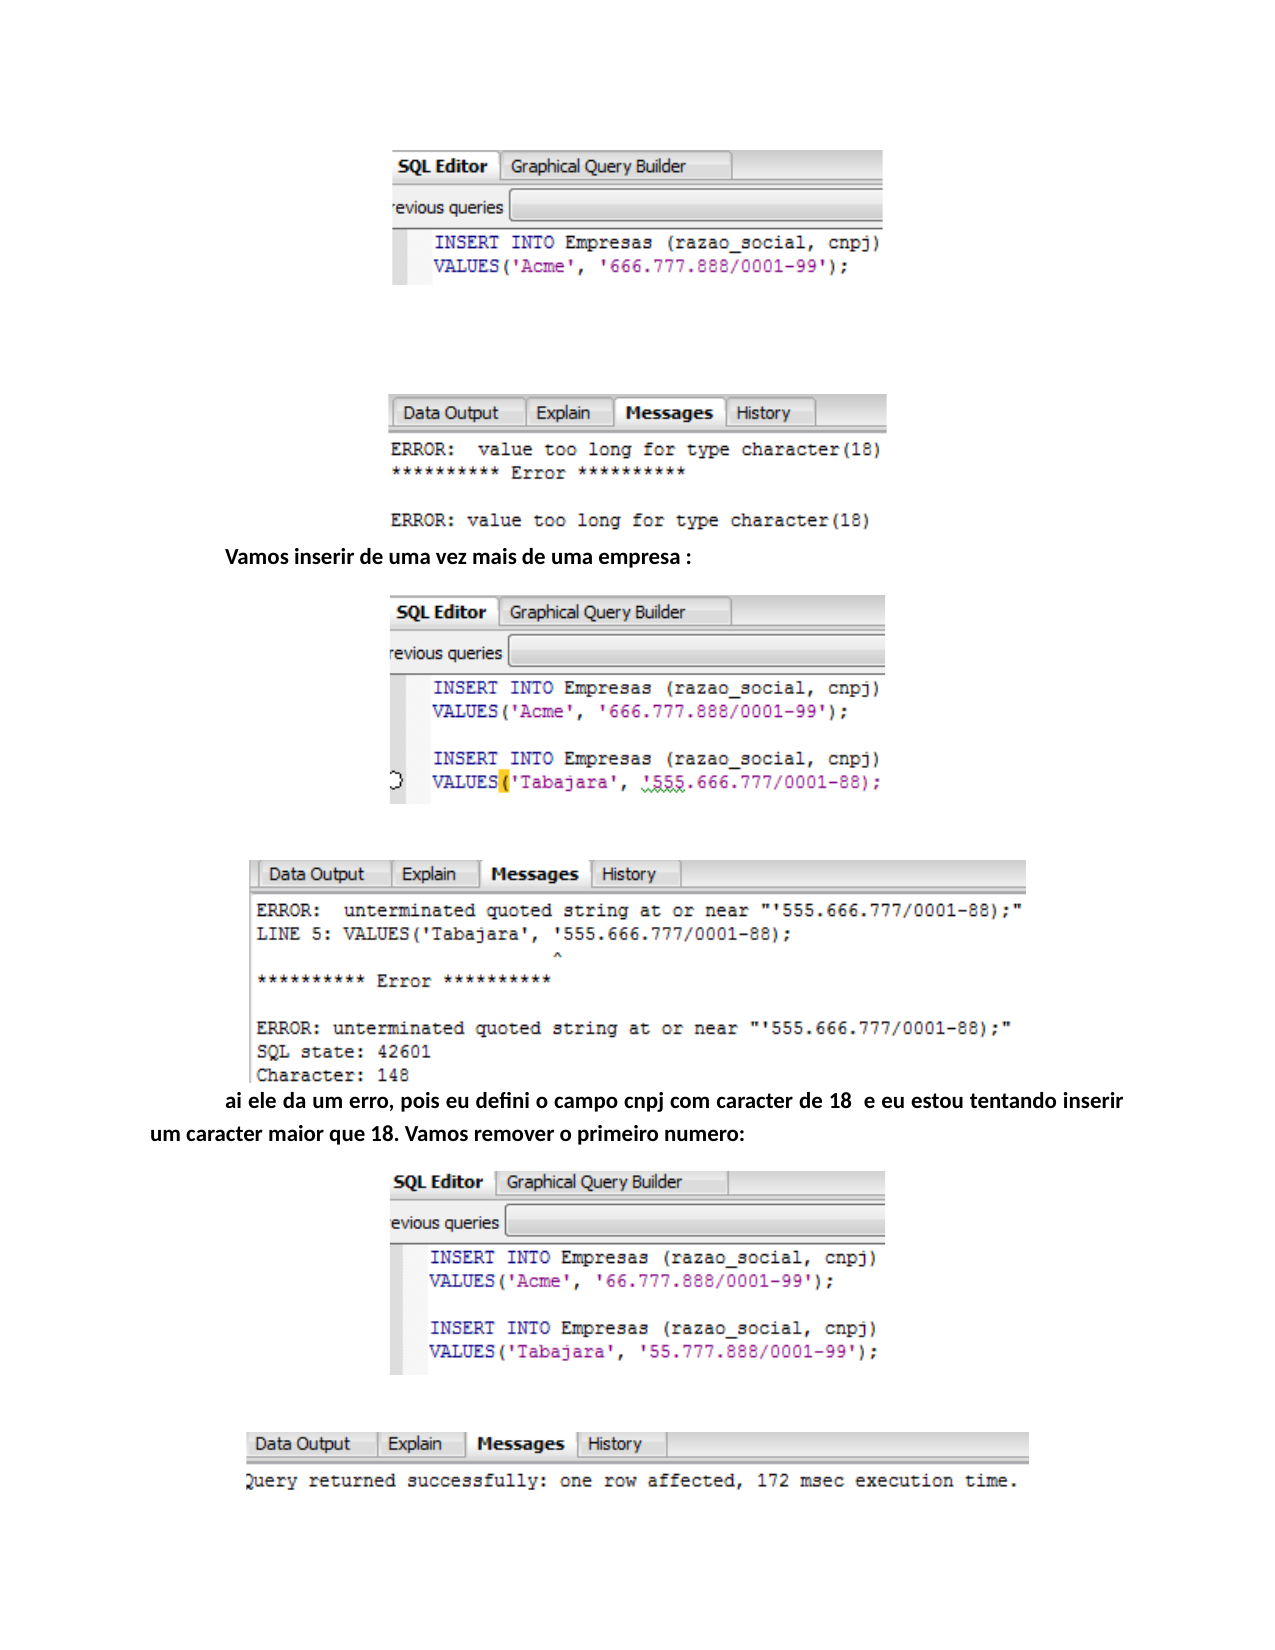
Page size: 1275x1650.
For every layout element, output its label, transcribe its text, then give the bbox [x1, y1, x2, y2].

text Vamos inserir de uma vez mais de uma empresa : [150, 394, 1125, 571]
picture [249, 860, 1026, 1083]
picture [246, 1432, 1029, 1498]
picture [388, 394, 887, 539]
picture [389, 1171, 886, 1375]
picture [389, 595, 886, 804]
text ai ele da um erro, pois eu defini o campo cnpj com caracter de 18 e eu estou tentando inserir um caracter maior que 18. Vamos remover o primeiro numero: [150, 861, 1125, 1147]
picture [392, 150, 883, 285]
